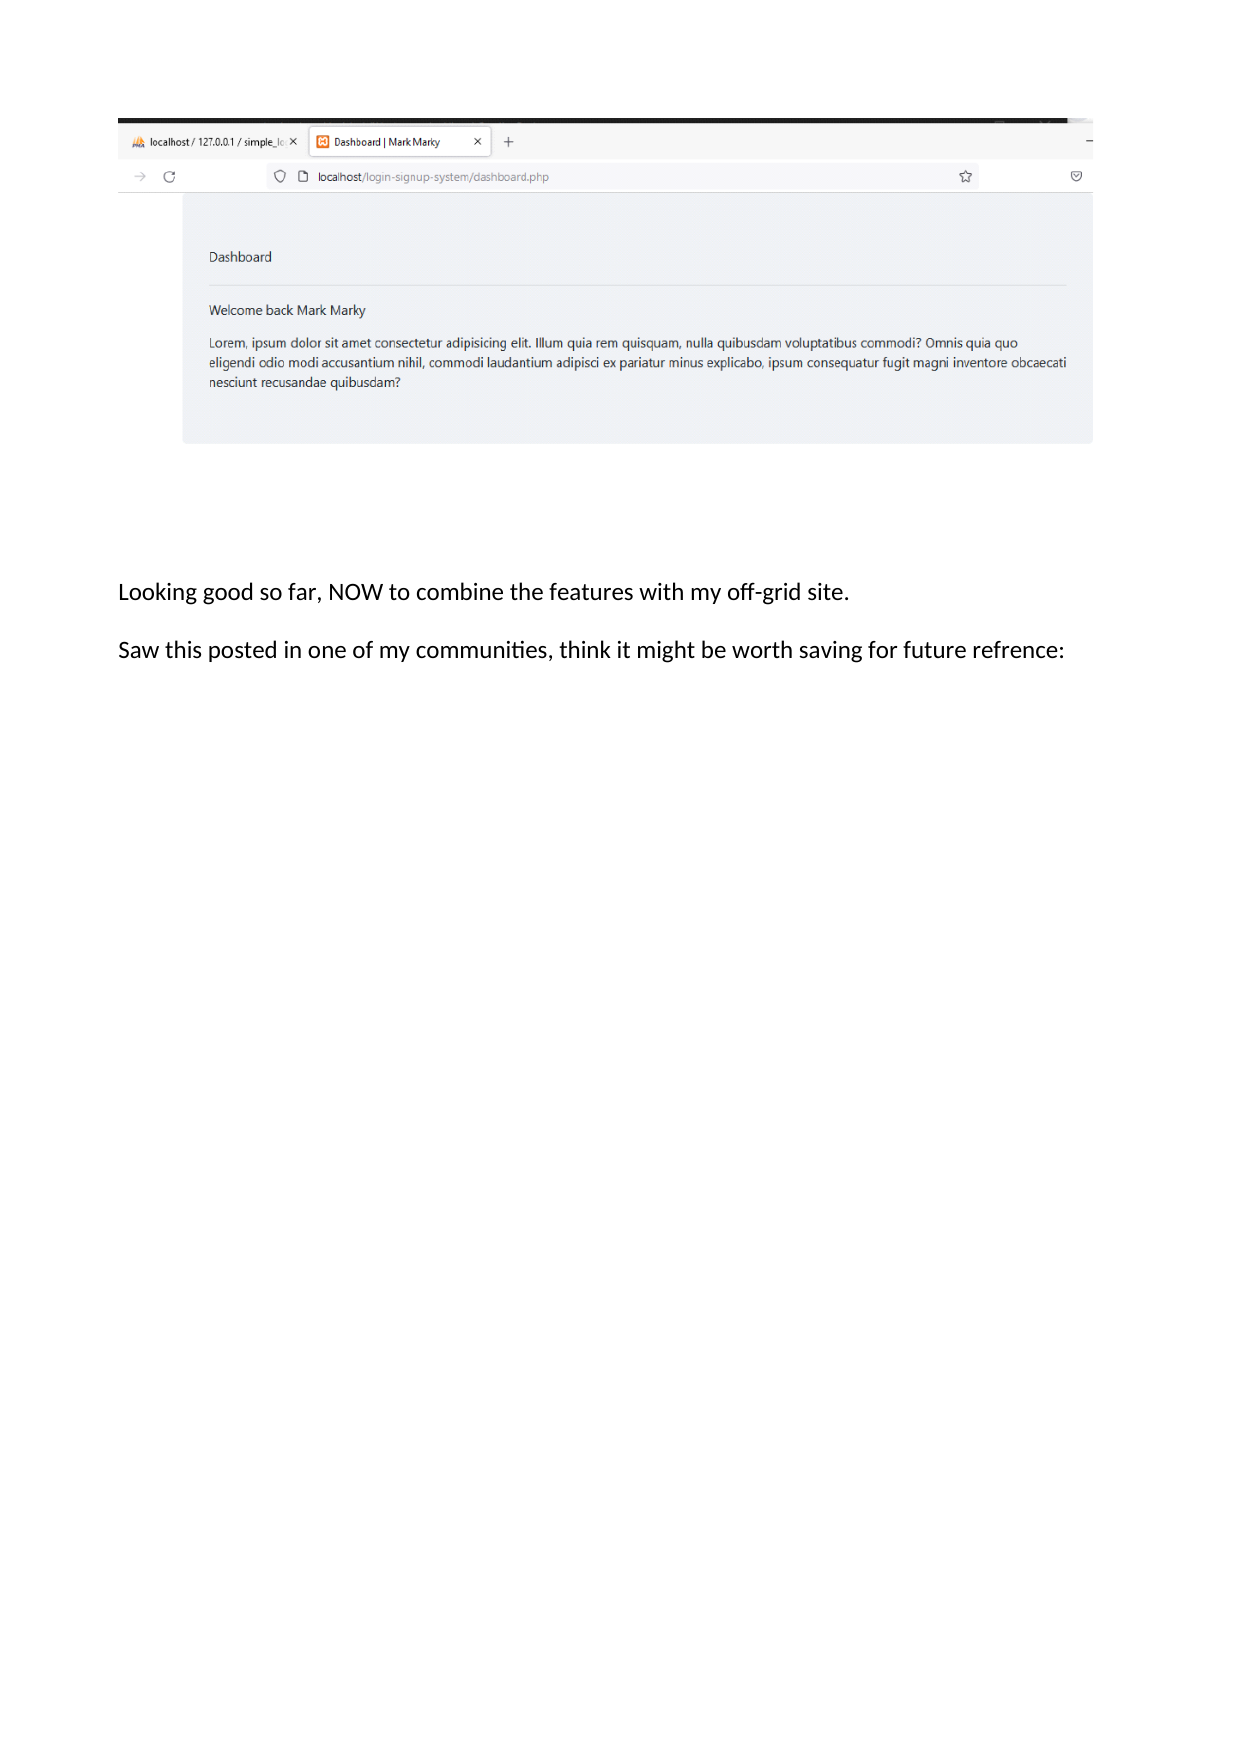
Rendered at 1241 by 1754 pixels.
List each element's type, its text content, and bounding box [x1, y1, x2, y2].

text Saw this posted in one of my communities, think it might be worth saving for future refrence: [118, 634, 1122, 665]
text Looking good so far, NOW to combine the features with my off-grid site. [118, 576, 1122, 606]
